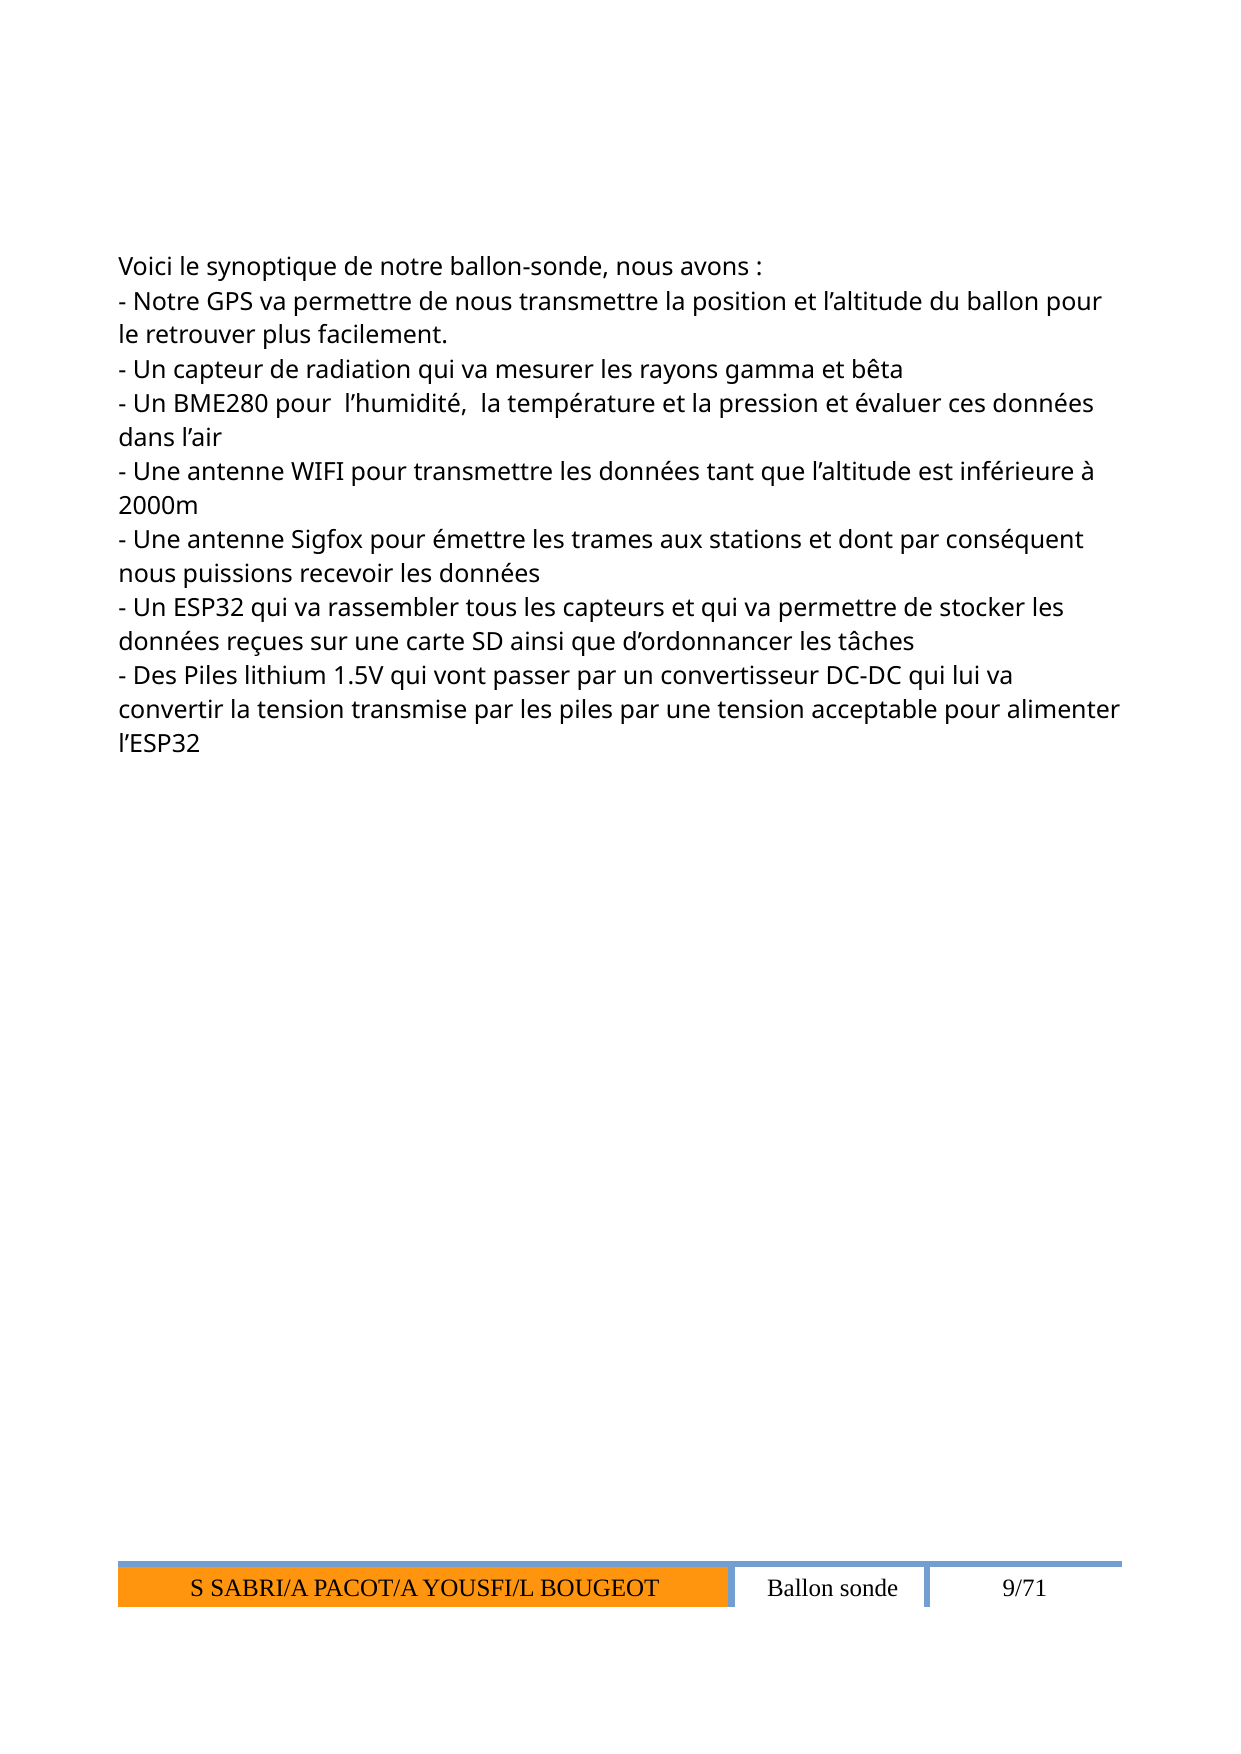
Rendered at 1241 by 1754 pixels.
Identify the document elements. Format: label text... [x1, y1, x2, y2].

text - Une antenne WIFI pour transmettre les données tant que l’altitude est inférieure à 2000m [118, 453, 1122, 522]
text - Un capteur de radiation qui va mesurer les rayons gamma et bêta [118, 351, 1122, 385]
text - Une antenne Sigfox pour émettre les trames aux stations et dont par conséquent nous puissions recevoir les données [118, 522, 1122, 590]
text Voici le synoptique de notre ballon-sonde, nous avons : [118, 249, 1122, 283]
text - Un BME280 pour l’humidité, la température et la pression et évaluer ces données dans l’air [118, 385, 1122, 453]
text - Notre GPS va permettre de nous transmettre la position et l’altitude du ballon pour le retrouver plus facilement. [118, 283, 1122, 351]
text - Des Piles lithium 1.5V qui vont passer par un convertisseur DC-DC qui lui va convertir la tension transmise par les piles par une tension acceptable pour alimenter l’ESP32 [118, 658, 1122, 760]
text - Un ESP32 qui va rassembler tous les capteurs et qui va permettre de stocker les données reçues sur une carte SD ainsi que d’ordonnancer les tâches [118, 590, 1122, 658]
